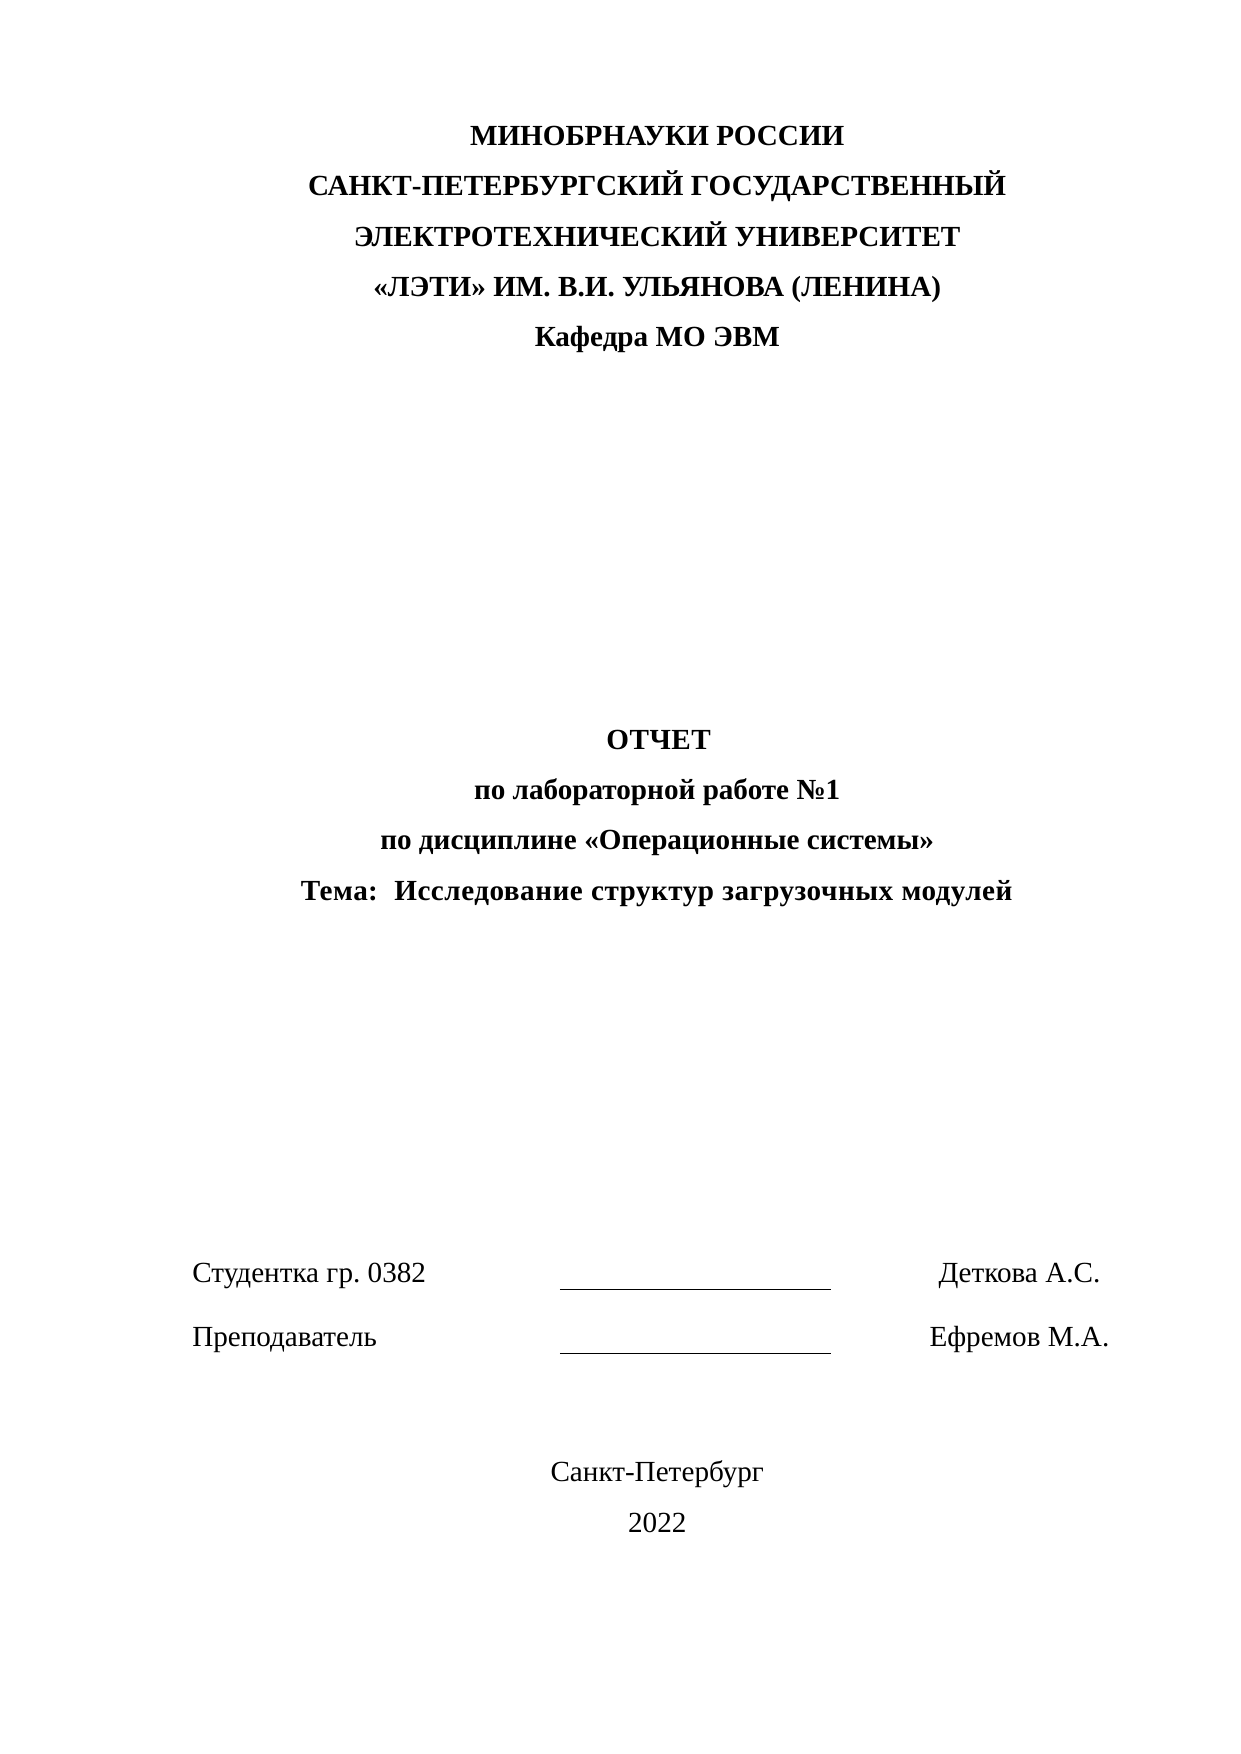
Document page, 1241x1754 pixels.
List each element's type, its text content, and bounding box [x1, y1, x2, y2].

text отчет [118, 722, 1122, 755]
table_cell Преподаватель [107, 1289, 560, 1353]
text «ЛЭТИ» им. В.И. Ульянова (Ленина) [118, 269, 1122, 303]
text МИНОБРНАУКИ РОССИИ [118, 118, 1122, 152]
table_header Деткова А.С. [831, 1225, 1133, 1289]
table_header Студентка гр. 0382 [107, 1225, 560, 1289]
text электротехнический университет [118, 219, 1122, 252]
text Санкт-Петербургский государственный [118, 168, 1122, 202]
text Тема: Исследование структур загрузочных модулей [118, 873, 1122, 906]
text по дисциплине «Операционные системы» [118, 822, 1122, 856]
text по лабораторной работе №1 [118, 772, 1122, 806]
text Санкт-Петербург [118, 1454, 1122, 1488]
table_cell Ефремов М.А. [831, 1289, 1133, 1353]
table_cell [560, 1290, 831, 1353]
text 2022 [118, 1505, 1122, 1538]
text Кафедра МО ЭВМ [118, 319, 1122, 353]
table_header [560, 1225, 831, 1289]
